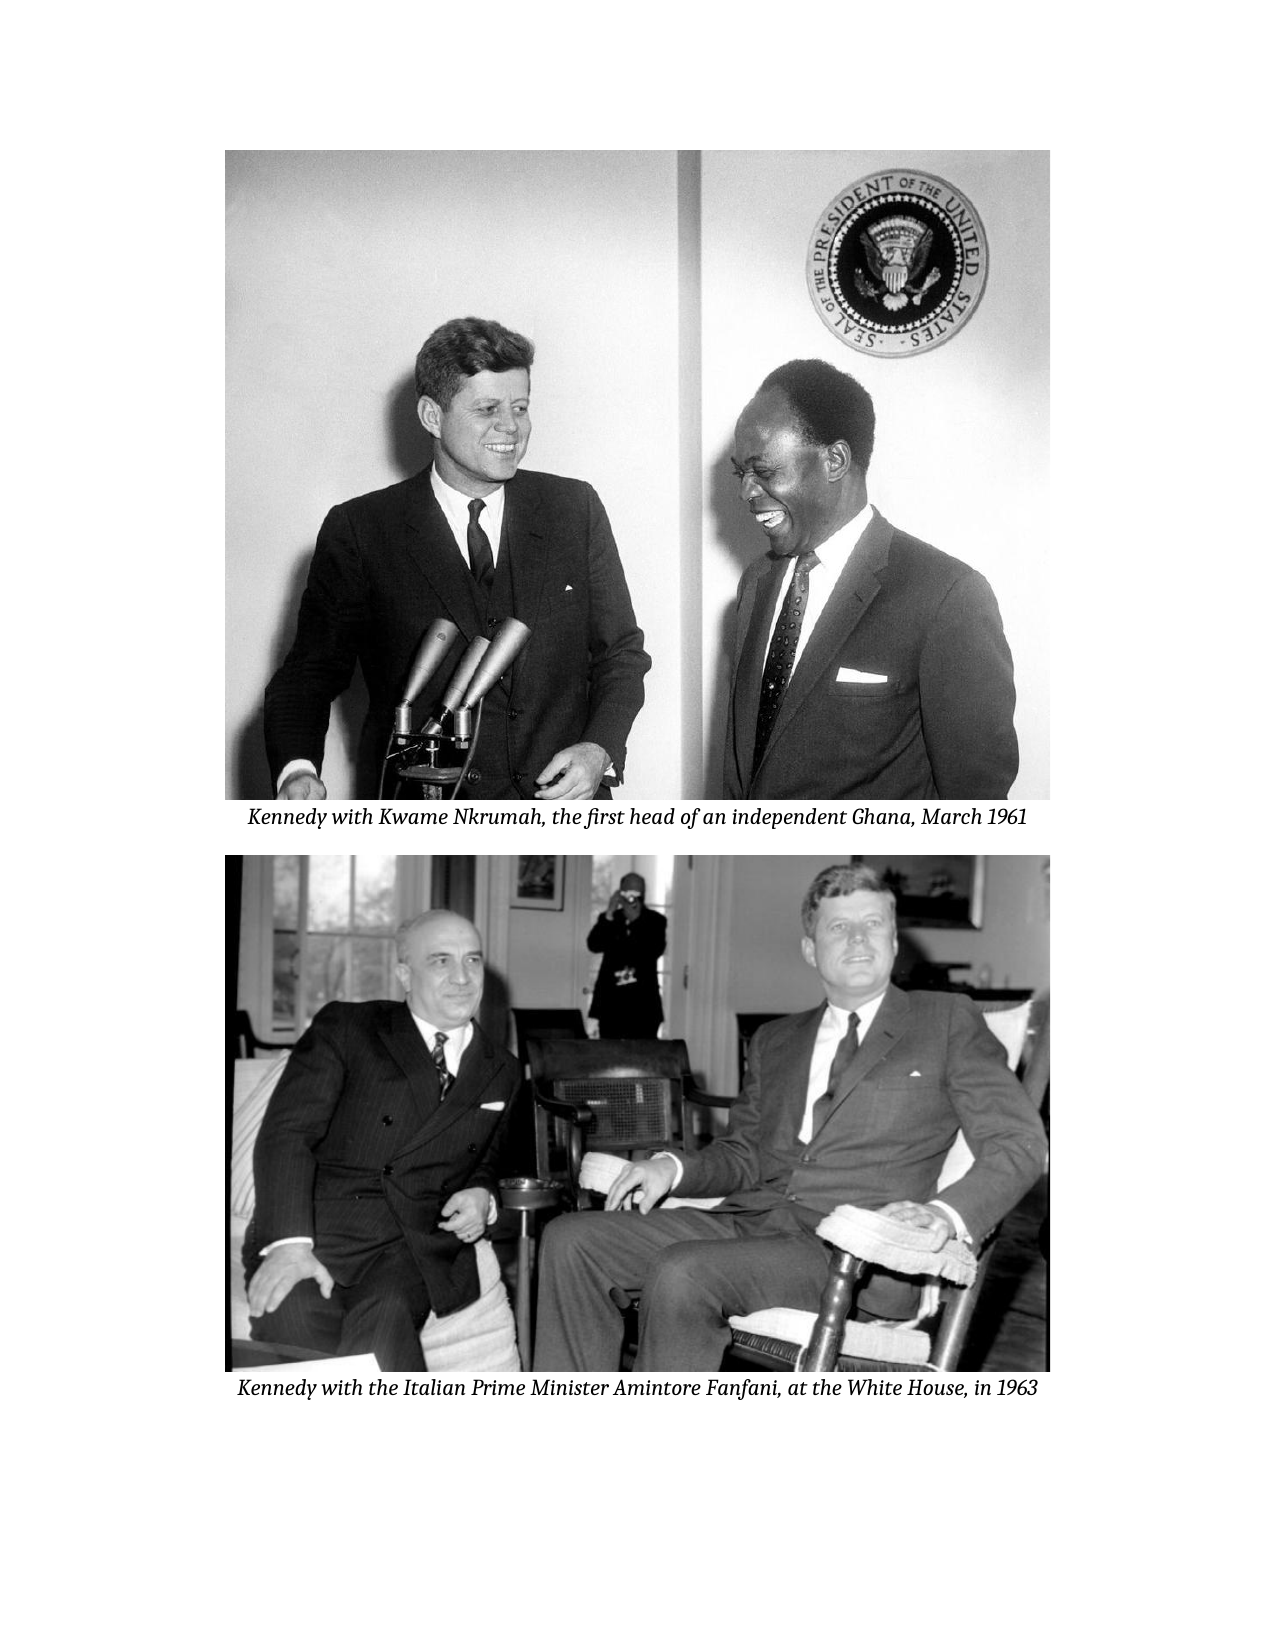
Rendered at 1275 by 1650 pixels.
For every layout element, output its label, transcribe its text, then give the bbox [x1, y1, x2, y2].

picture [225, 150, 1050, 800]
picture [225, 855, 1050, 1372]
text Kennedy with Kwame Nkrumah, the first head of an independent Ghana, March 1961 [187, 150, 1087, 830]
text Kennedy with the Italian Prime Minister Amintore Fanfani, at the White House, in 1963 [187, 855, 1087, 1402]
